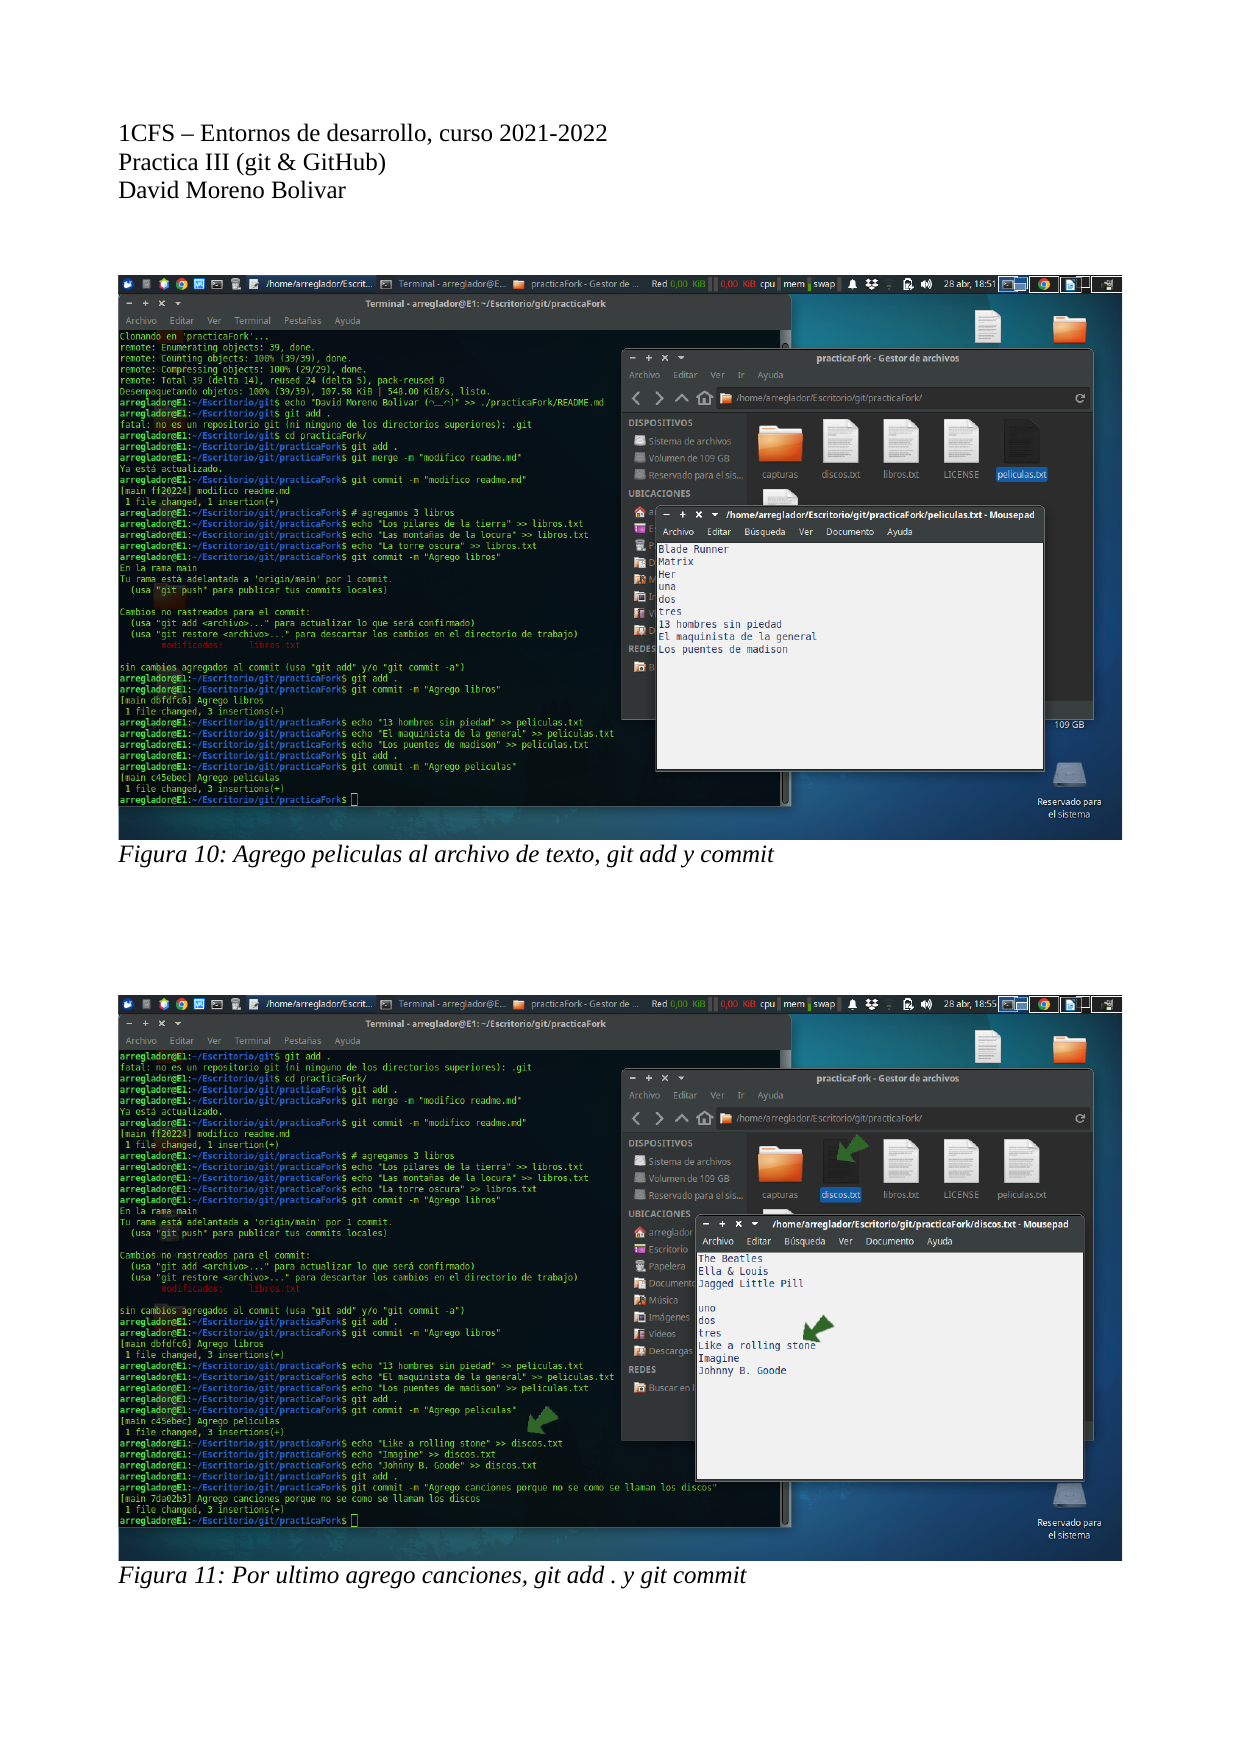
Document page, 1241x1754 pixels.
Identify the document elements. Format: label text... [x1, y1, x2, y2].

text Figura 10: Agrego peliculas al archivo de texto, git add y commit [118, 840, 1122, 868]
text Figura 11: Por ultimo agrego canciones, git add . y git commit [118, 1561, 1122, 1589]
picture [118, 995, 1123, 1561]
picture [118, 275, 1123, 840]
